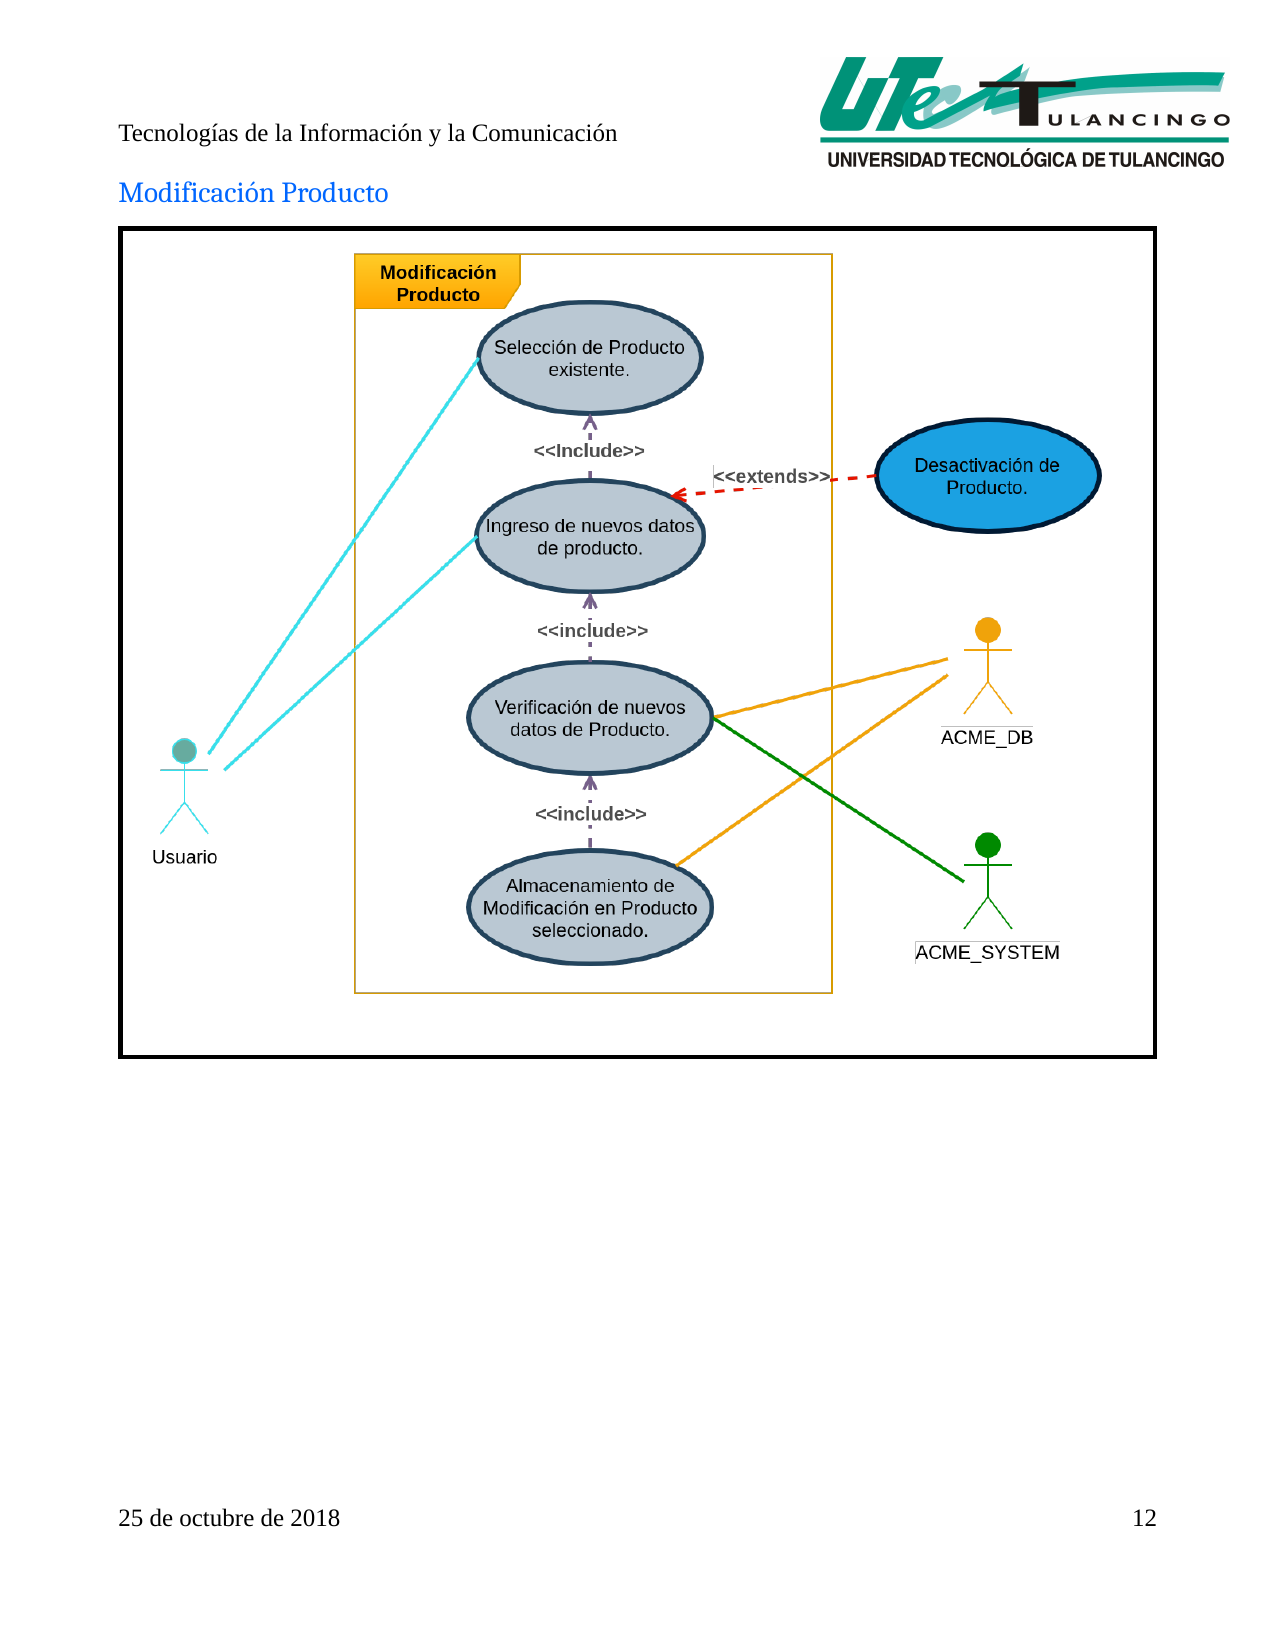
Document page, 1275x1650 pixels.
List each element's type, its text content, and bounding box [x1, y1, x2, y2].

text Modificación Producto [118, 176, 1157, 210]
picture [820, 57, 1230, 167]
picture [118, 226, 1157, 1059]
